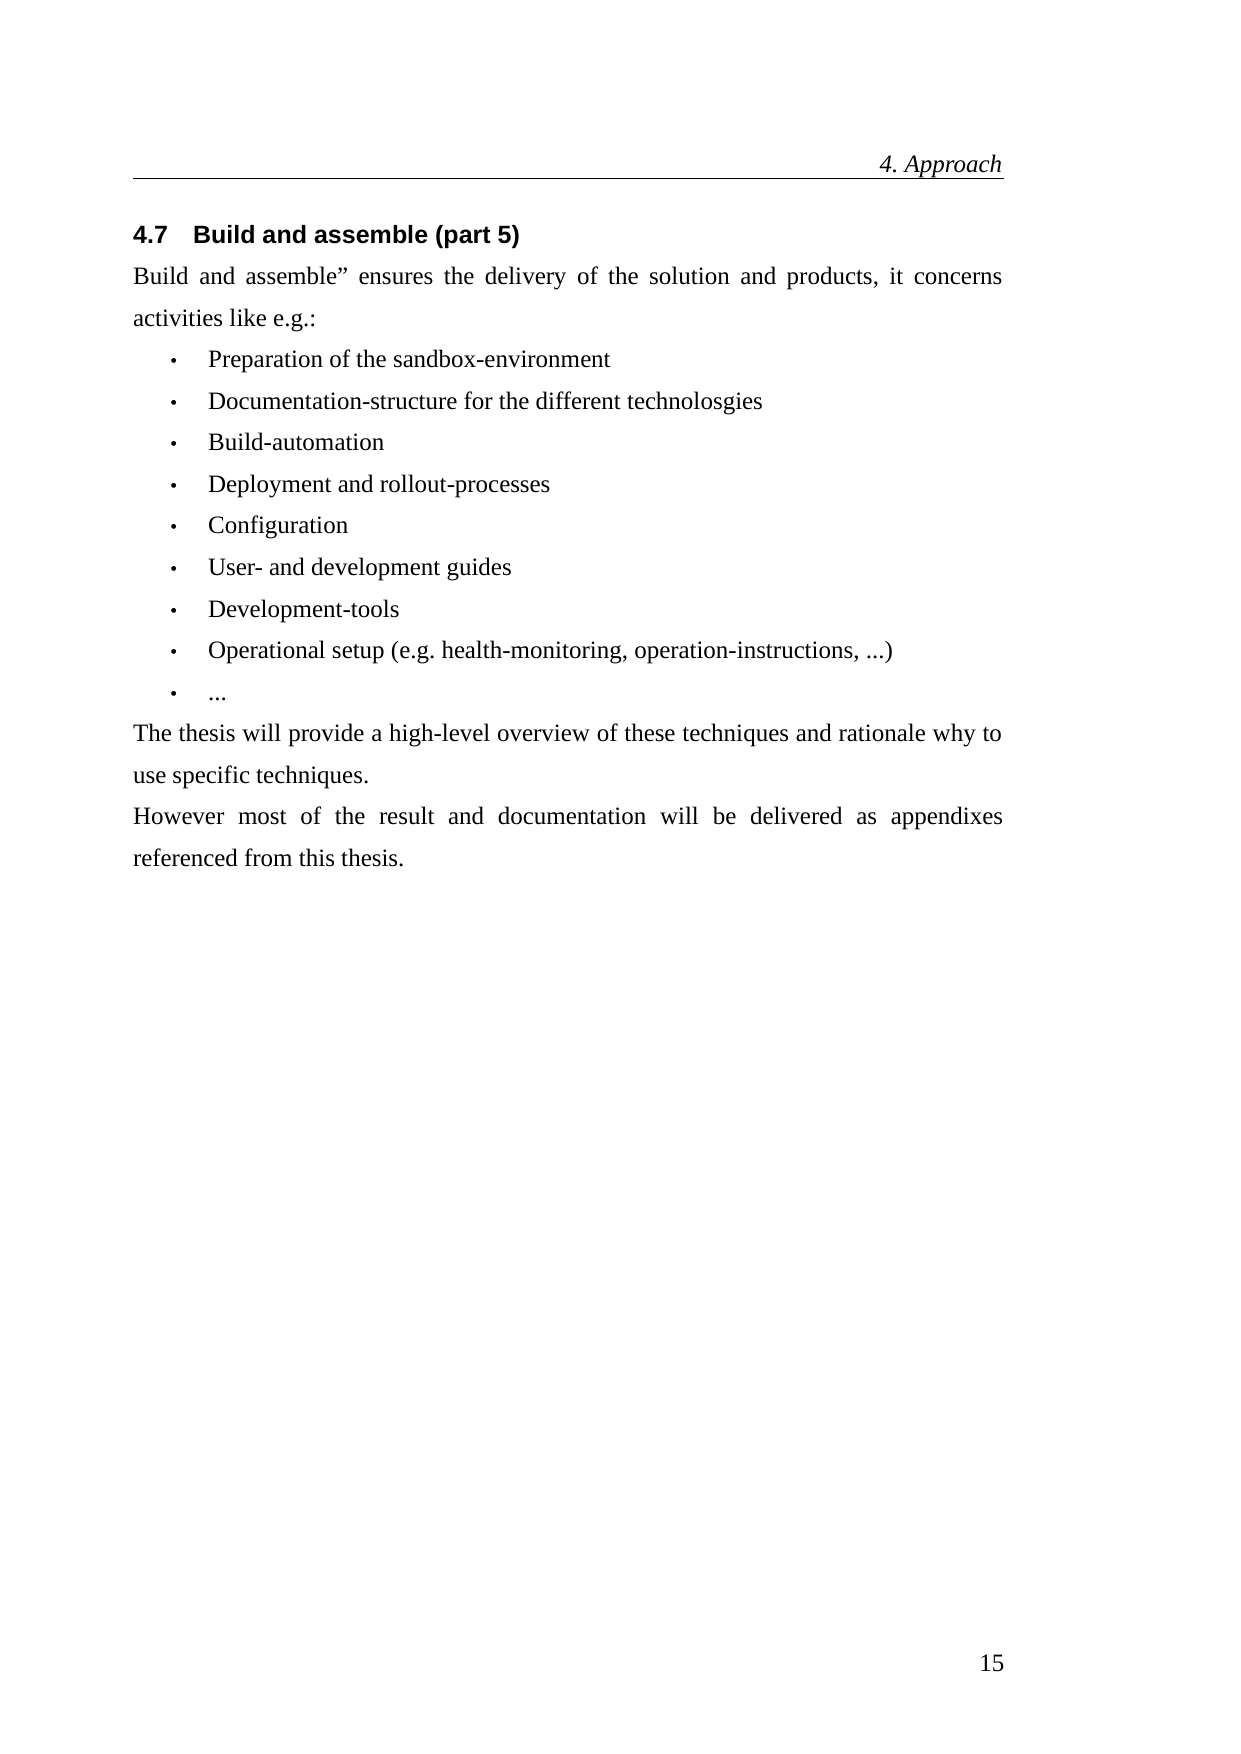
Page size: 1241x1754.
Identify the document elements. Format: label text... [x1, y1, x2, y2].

list Deployment and rollout-processes [170, 470, 1004, 498]
list Development-tools [170, 595, 1004, 622]
list User- and development guides [170, 553, 1004, 581]
text However most of the result and documentation will be delivered as appendixes referenced from this thesis. [133, 802, 1004, 872]
text The thesis will provide a high-level overview of these techniques and rationale why to use specific techniques. [133, 719, 1004, 789]
text Build and assemble” ensures the delivery of the solution and products, it concerns activities like e.g.: [133, 262, 1004, 331]
list Configuration [170, 512, 1004, 539]
subtitle Build and assemble (part 5) [133, 220, 1004, 248]
list ... [170, 678, 1004, 706]
list Documentation-structure for the different technolosgies [170, 387, 1004, 414]
list Build-automation [170, 428, 1004, 456]
list Operational setup (e.g. health-monitoring, operation-instructions, ...) [170, 636, 1004, 664]
list Preparation of the sandbox-environment [170, 345, 1004, 373]
